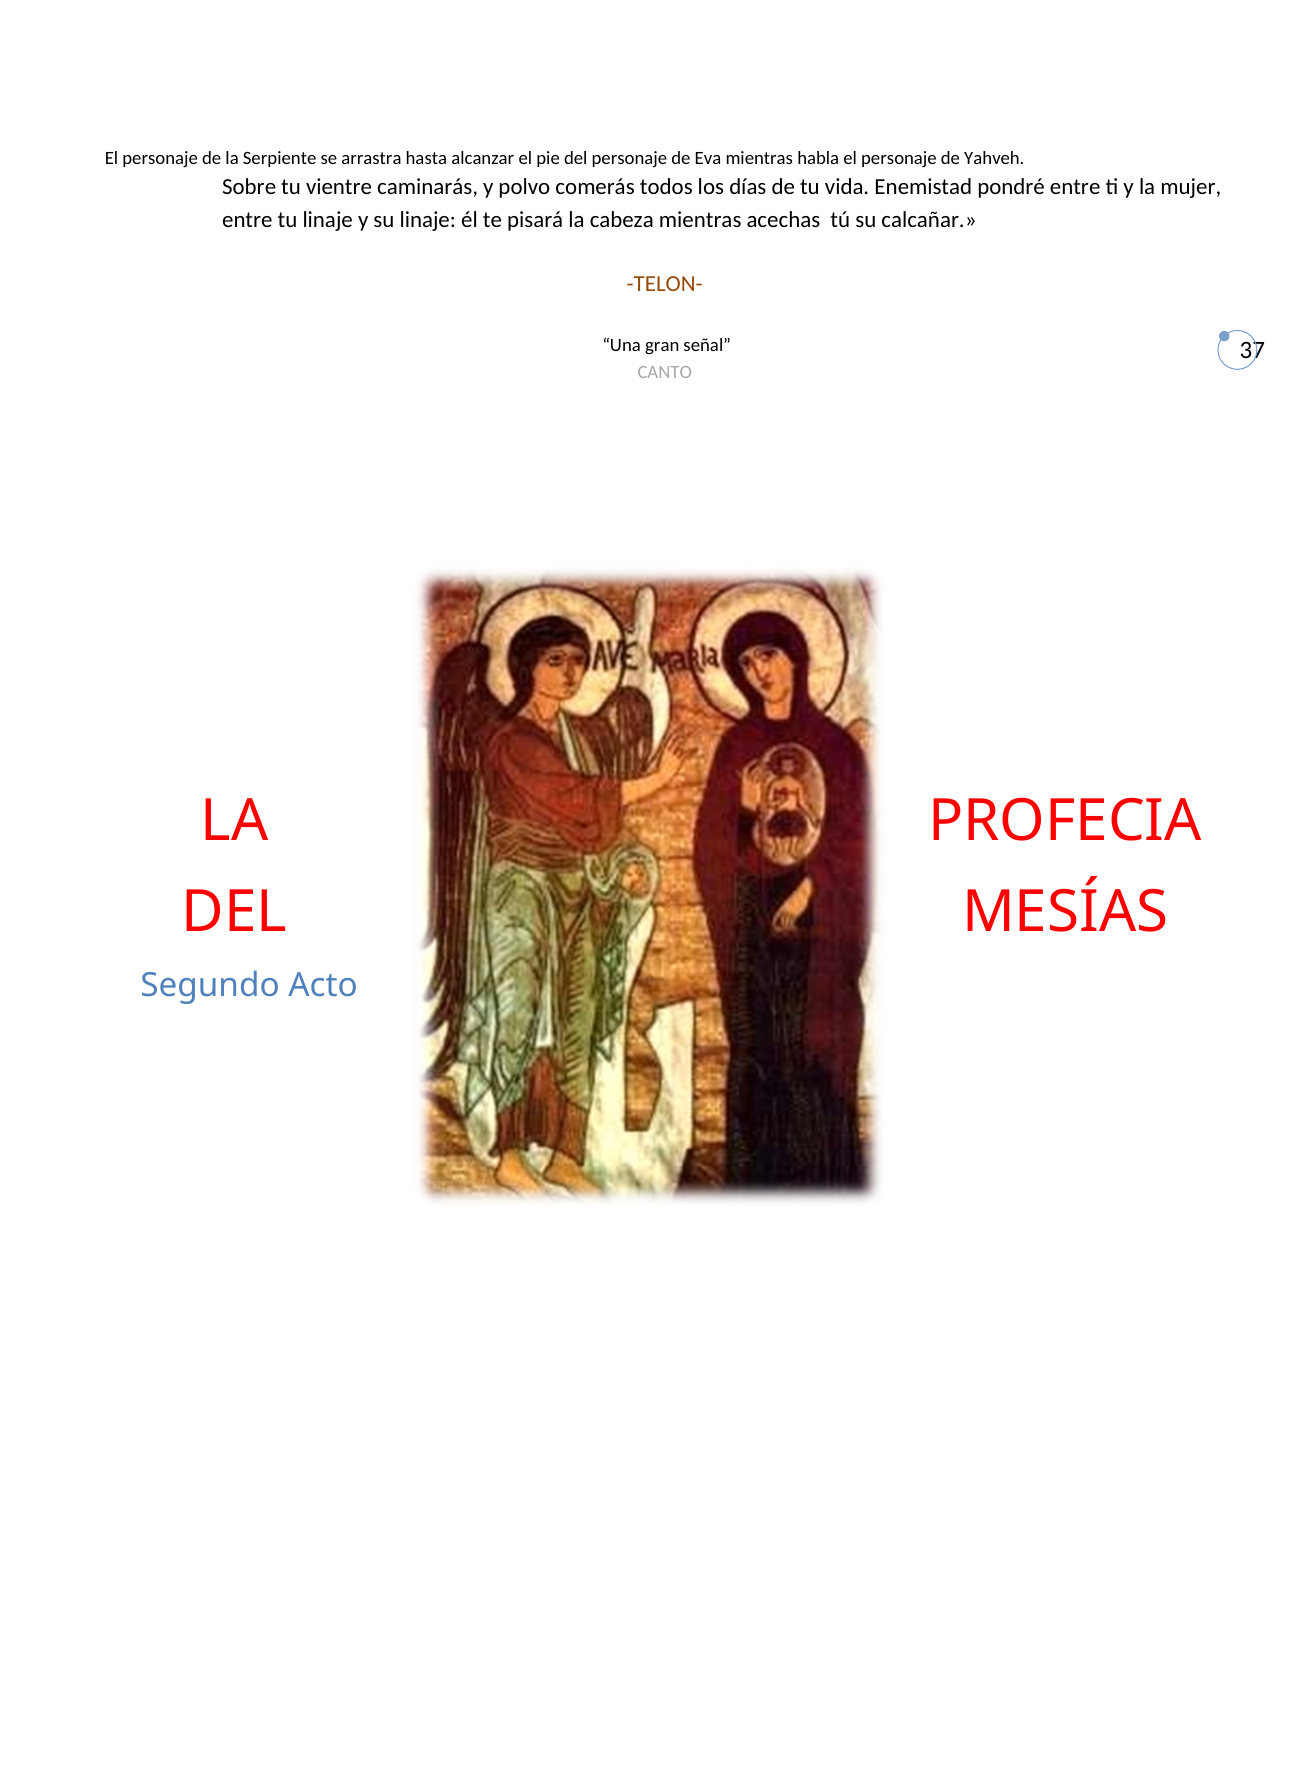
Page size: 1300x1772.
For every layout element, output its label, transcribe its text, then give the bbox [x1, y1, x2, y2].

picture [413, 566, 886, 1206]
text CANTO [104, 360, 1224, 383]
text Sobre tu vientre caminarás, y polvo comerás todos los días de tu vida. Enemistad pondré entre ti y la mujer, entre tu linaje y su linaje: él te pisará la cabeza mientras acechas tú su calcañar.» [222, 172, 1224, 233]
text [886, 961, 1224, 1006]
text -TELON- [104, 269, 1224, 297]
text Segundo Acto [104, 961, 413, 1006]
text LA PROFECIA DEL MESÍAS [75, 778, 413, 949]
text “Una gran señal” [104, 333, 1219, 356]
text El personaje de la Serpiente se arrastra hasta alcanzar el pie del personaje de Eva mientras habla el personaje de Yahveh. [104, 146, 1224, 169]
text LA PROFECIA DEL MESÍAS [886, 778, 1224, 949]
